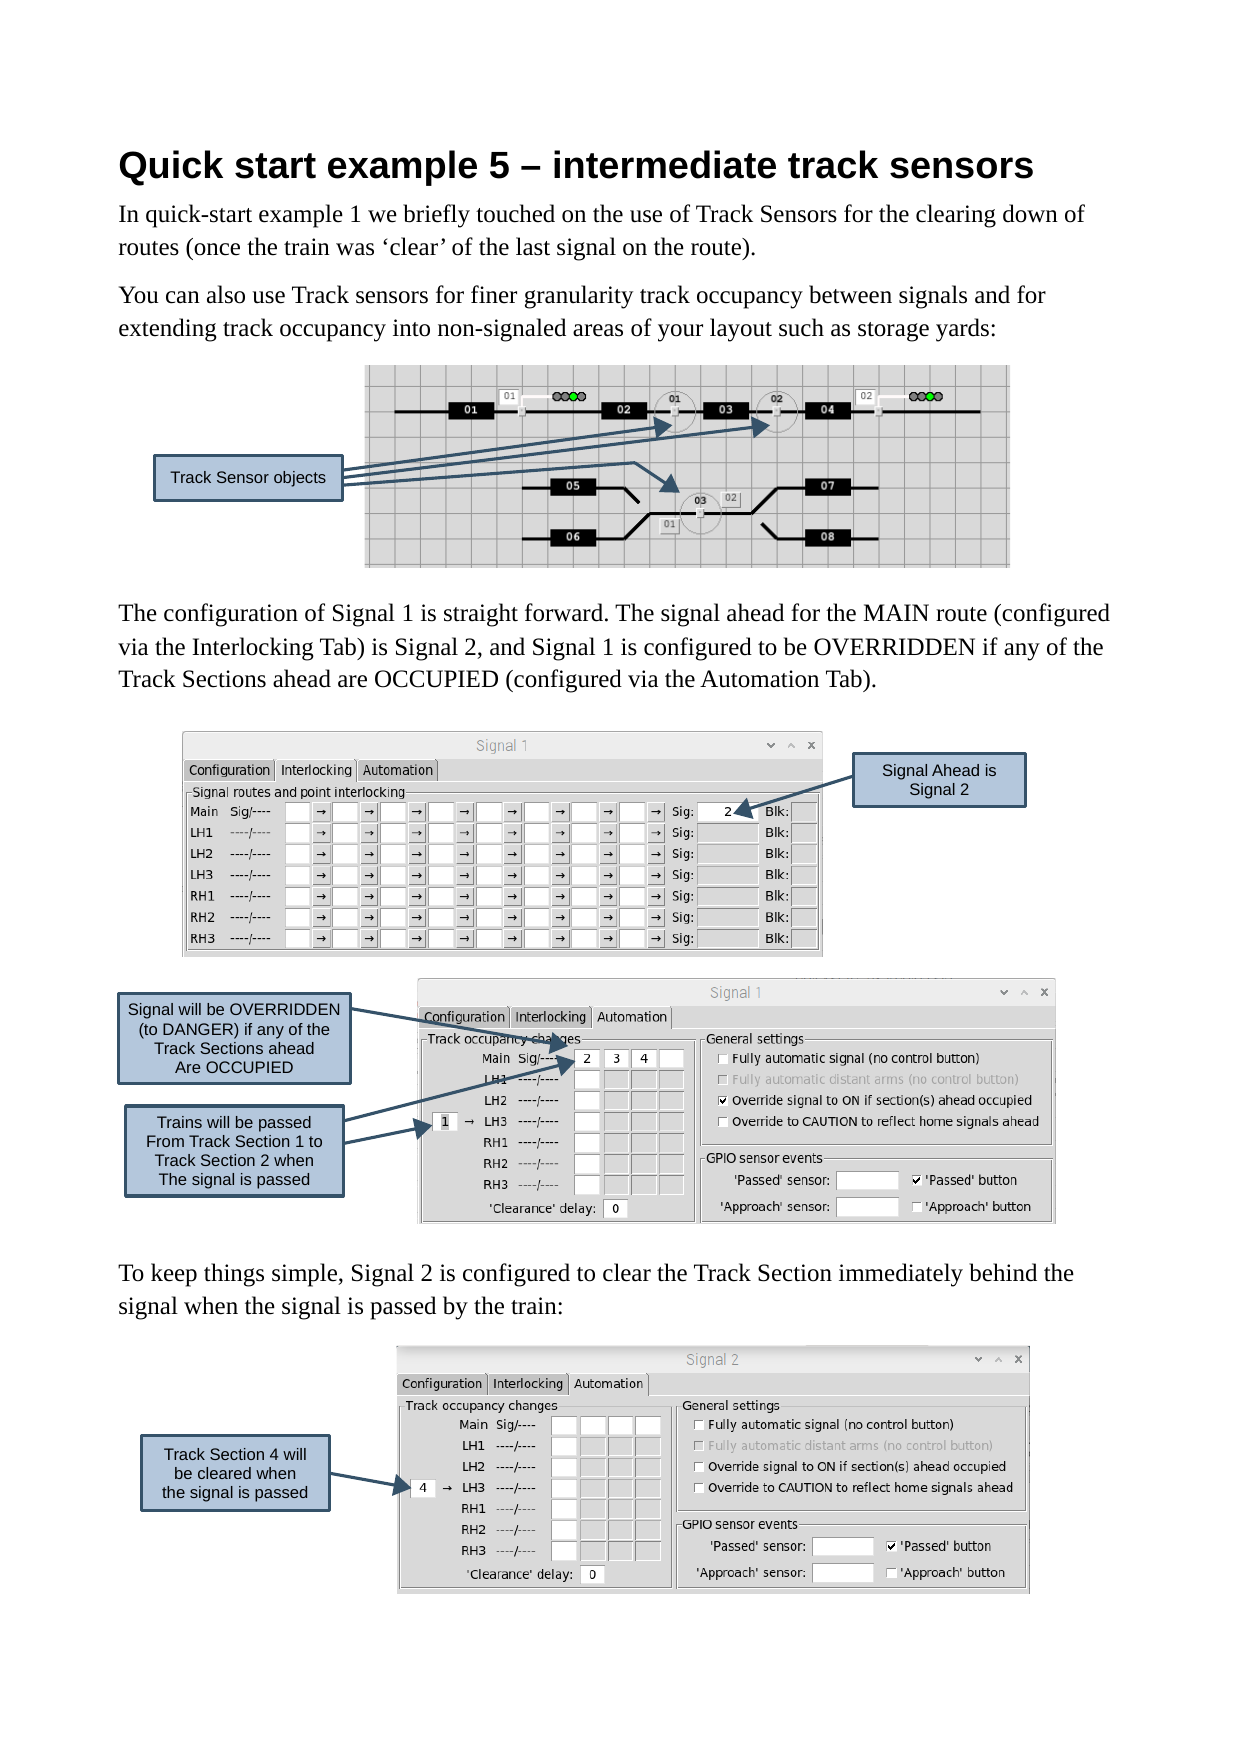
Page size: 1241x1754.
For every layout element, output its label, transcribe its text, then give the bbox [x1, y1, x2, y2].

text In quick-start example 1 we briefly touched on the use of Track Sensors for the clearing down of routes (once the train was ‘clear’ of the last signal on the route). [118, 199, 1122, 261]
picture [182, 731, 823, 957]
picture [364, 365, 1011, 568]
picture [417, 978, 1056, 1224]
picture [396, 1345, 1030, 1594]
text The configuration of Signal 1 is straight forward. The signal ahead for the MAIN route (configured via the Interlocking Tab) is Signal 2, and Signal 1 is configured to be OVERRIDDEN if any of the Track Sections ahead are OCCUPIED (configured via the Automation Tab). [118, 598, 1122, 693]
subtitle Quick start example 5 – intermediate track sensors [118, 143, 1122, 187]
picture [364, 430, 655, 473]
text To keep things simple, Signal 2 is configured to clear the Track Section immediately behind the signal when the signal is passed by the train: [118, 1258, 1122, 1320]
text You can also use Track sensors for finer granularity track occupancy between signals and for extending track occupancy into non-signaled areas of your layout such as storage yards: [118, 280, 1122, 342]
